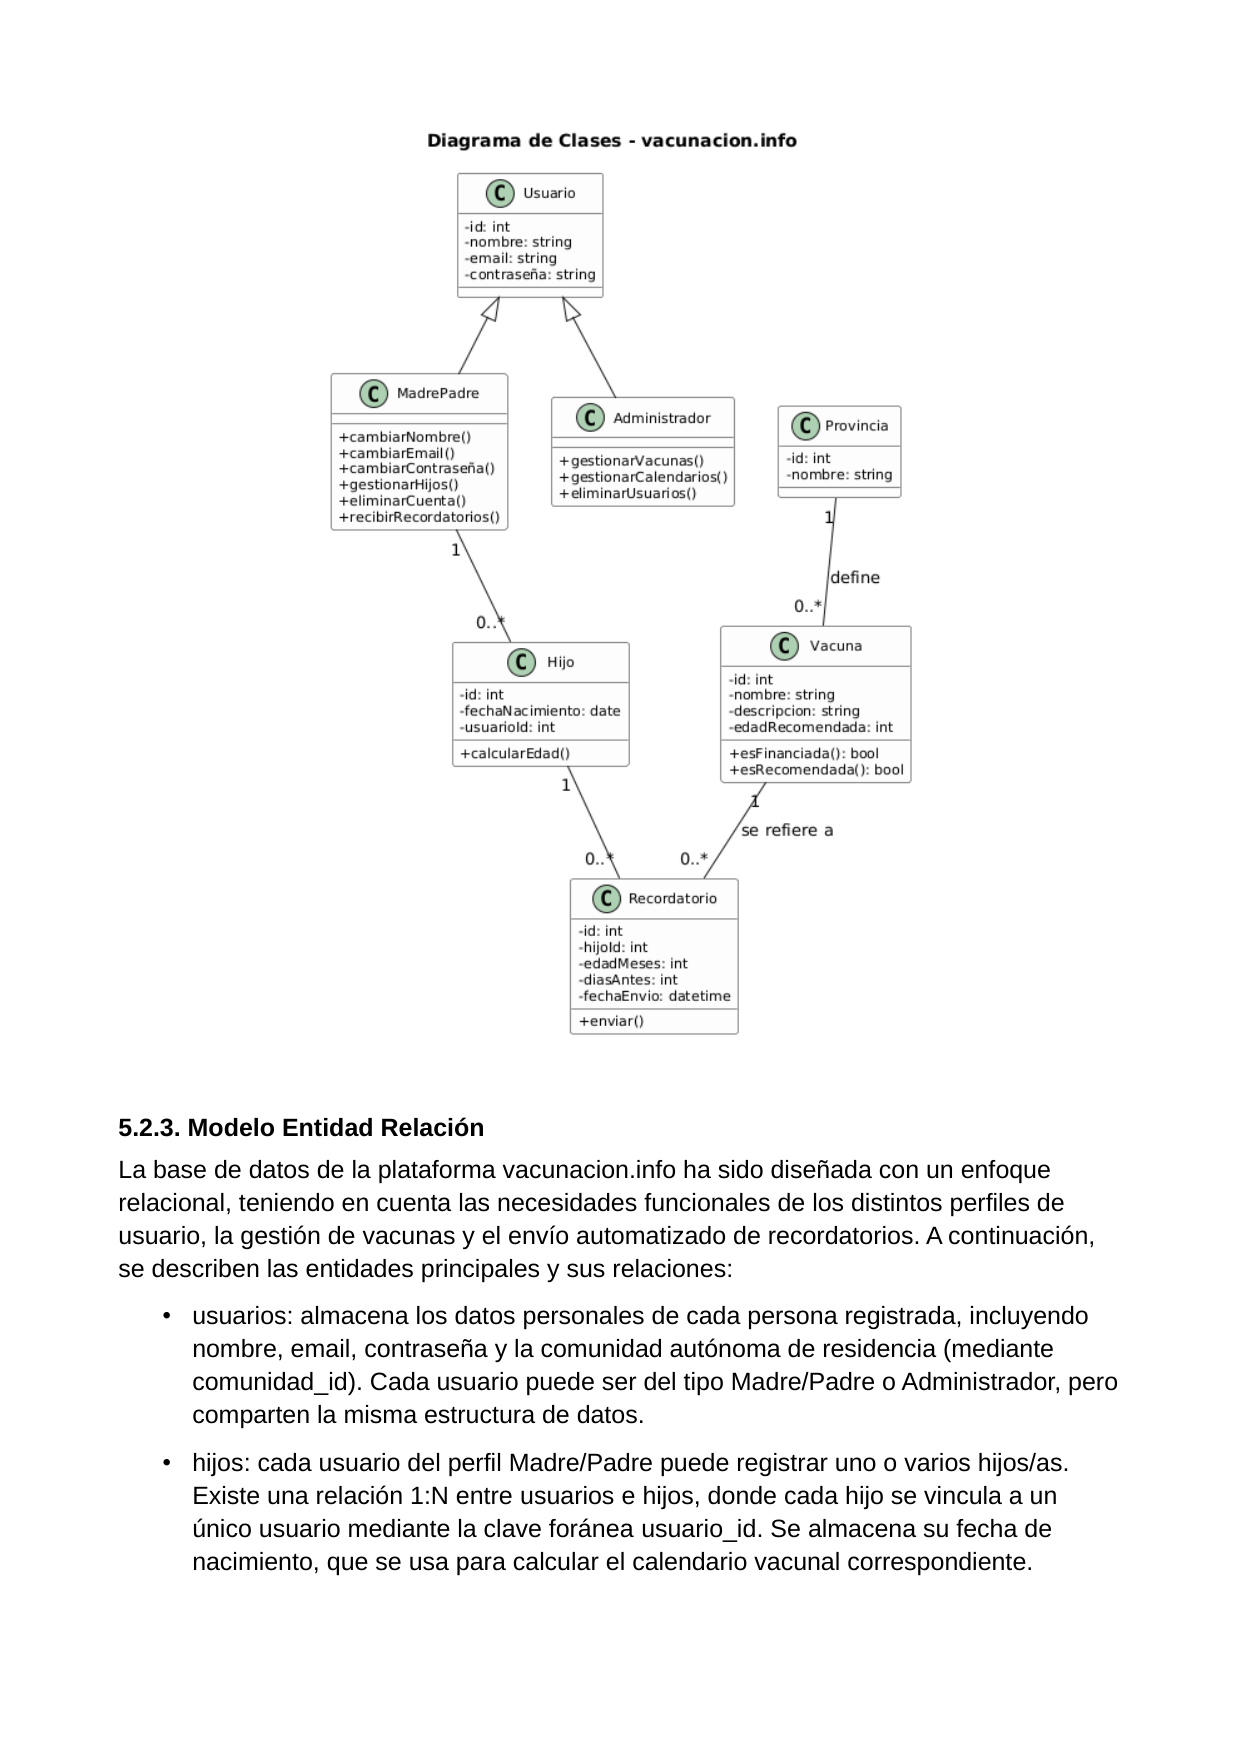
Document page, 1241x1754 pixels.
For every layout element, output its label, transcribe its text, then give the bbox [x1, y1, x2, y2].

list hijos: cada usuario del perfil Madre/Padre puede registrar uno o varios hijos/as. Existe una relación 1:N entre usuarios e hijos, donde cada hijo se vincula a un único usuario mediante la clave foránea usuario_id. Se almacena su fecha de nacimiento, que se usa para calcular el calendario vacunal correspondiente. [162, 1448, 1122, 1576]
subtitle 5.2.3. Modelo Entidad Relación [118, 1113, 1122, 1142]
list usuarios: almacena los datos personales de cada persona registrada, incluyendo nombre, email, contraseña y la comunidad autónoma de residencia (mediante comunidad_id). Cada usuario puede ser del tipo Madre/Padre o Administrador, pero comparten la misma estructura de datos. [162, 1301, 1122, 1429]
text La base de datos de la plataforma vacunacion.info ha sido diseñada con un enfoque relacional, teniendo en cuenta las necesidades funcionales de los distintos perfiles de usuario, la gestión de vacunas y el envío automatizado de recordatorios. A continuación, se describen las entidades principales y sus relaciones: [118, 1154, 1122, 1282]
picture [322, 118, 918, 1041]
